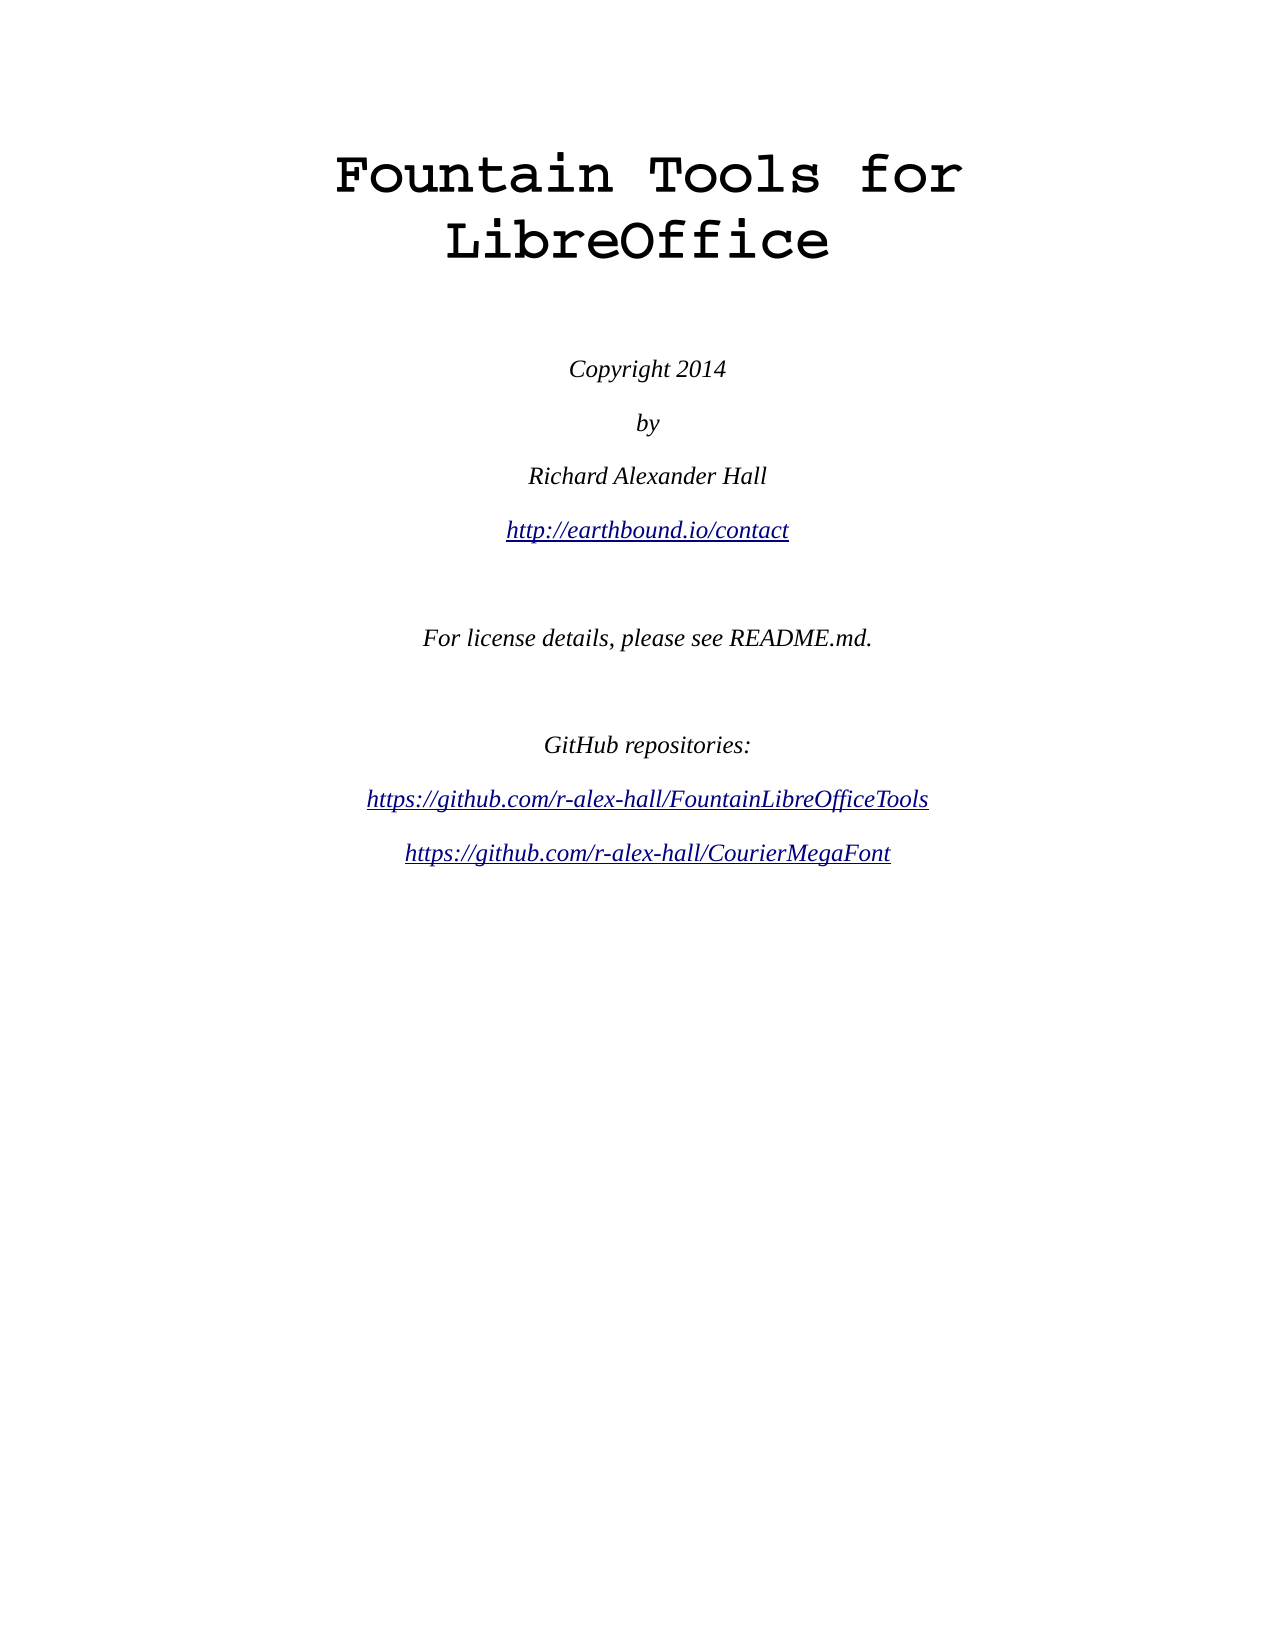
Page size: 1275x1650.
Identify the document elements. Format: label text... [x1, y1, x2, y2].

text https://github.com/r-alex-hall/FountainLibreOfficeTools [118, 784, 1157, 813]
text Richard Alexander Hall [118, 461, 1157, 490]
text Copyright 2014 [118, 354, 1157, 383]
text For license details, please see README.md. [118, 623, 1157, 651]
text https://github.com/r-alex-hall/CourierMegaFont [118, 838, 1157, 866]
text by [118, 408, 1157, 436]
text GitHub repositories: [118, 730, 1157, 759]
text http://earthbound.io/contact [118, 515, 1157, 544]
title Fountain Tools for LibreOffice [118, 143, 1157, 275]
